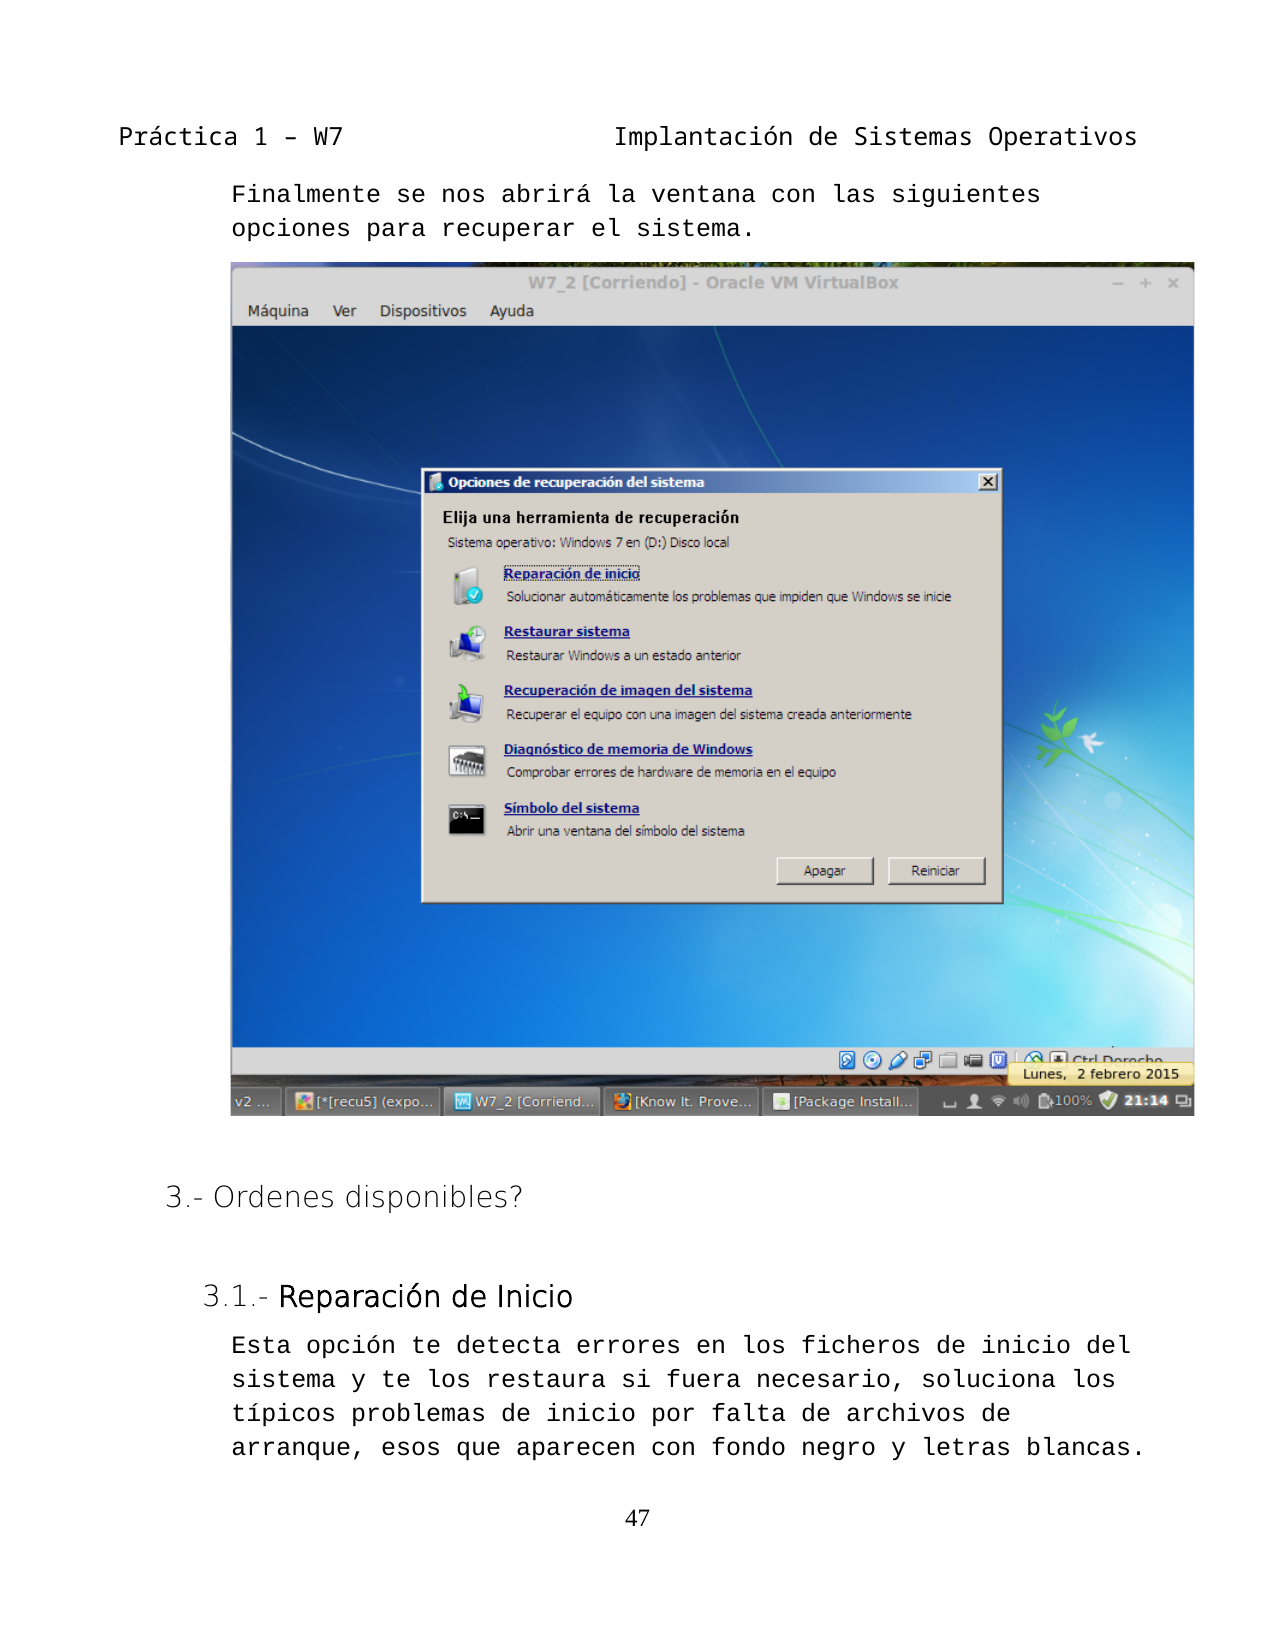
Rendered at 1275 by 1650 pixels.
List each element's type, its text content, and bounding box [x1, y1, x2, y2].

text Esta opción te detecta errores en los ficheros de inicio del sistema y te los restaura si fuera necesario, soluciona los típicos problemas de inicio por falta de archivos de arranque, esos que aparecen con fondo negro y letras blancas. [231, 1333, 1157, 1463]
text Finalmente se nos abrirá la ventana con las siguientes opciones para recuperar el sistema. [231, 182, 1157, 244]
list Ordenes disponibles? [156, 1180, 1157, 1214]
picture [230, 262, 1195, 1116]
list Reparación de Inicio [193, 1279, 1157, 1313]
